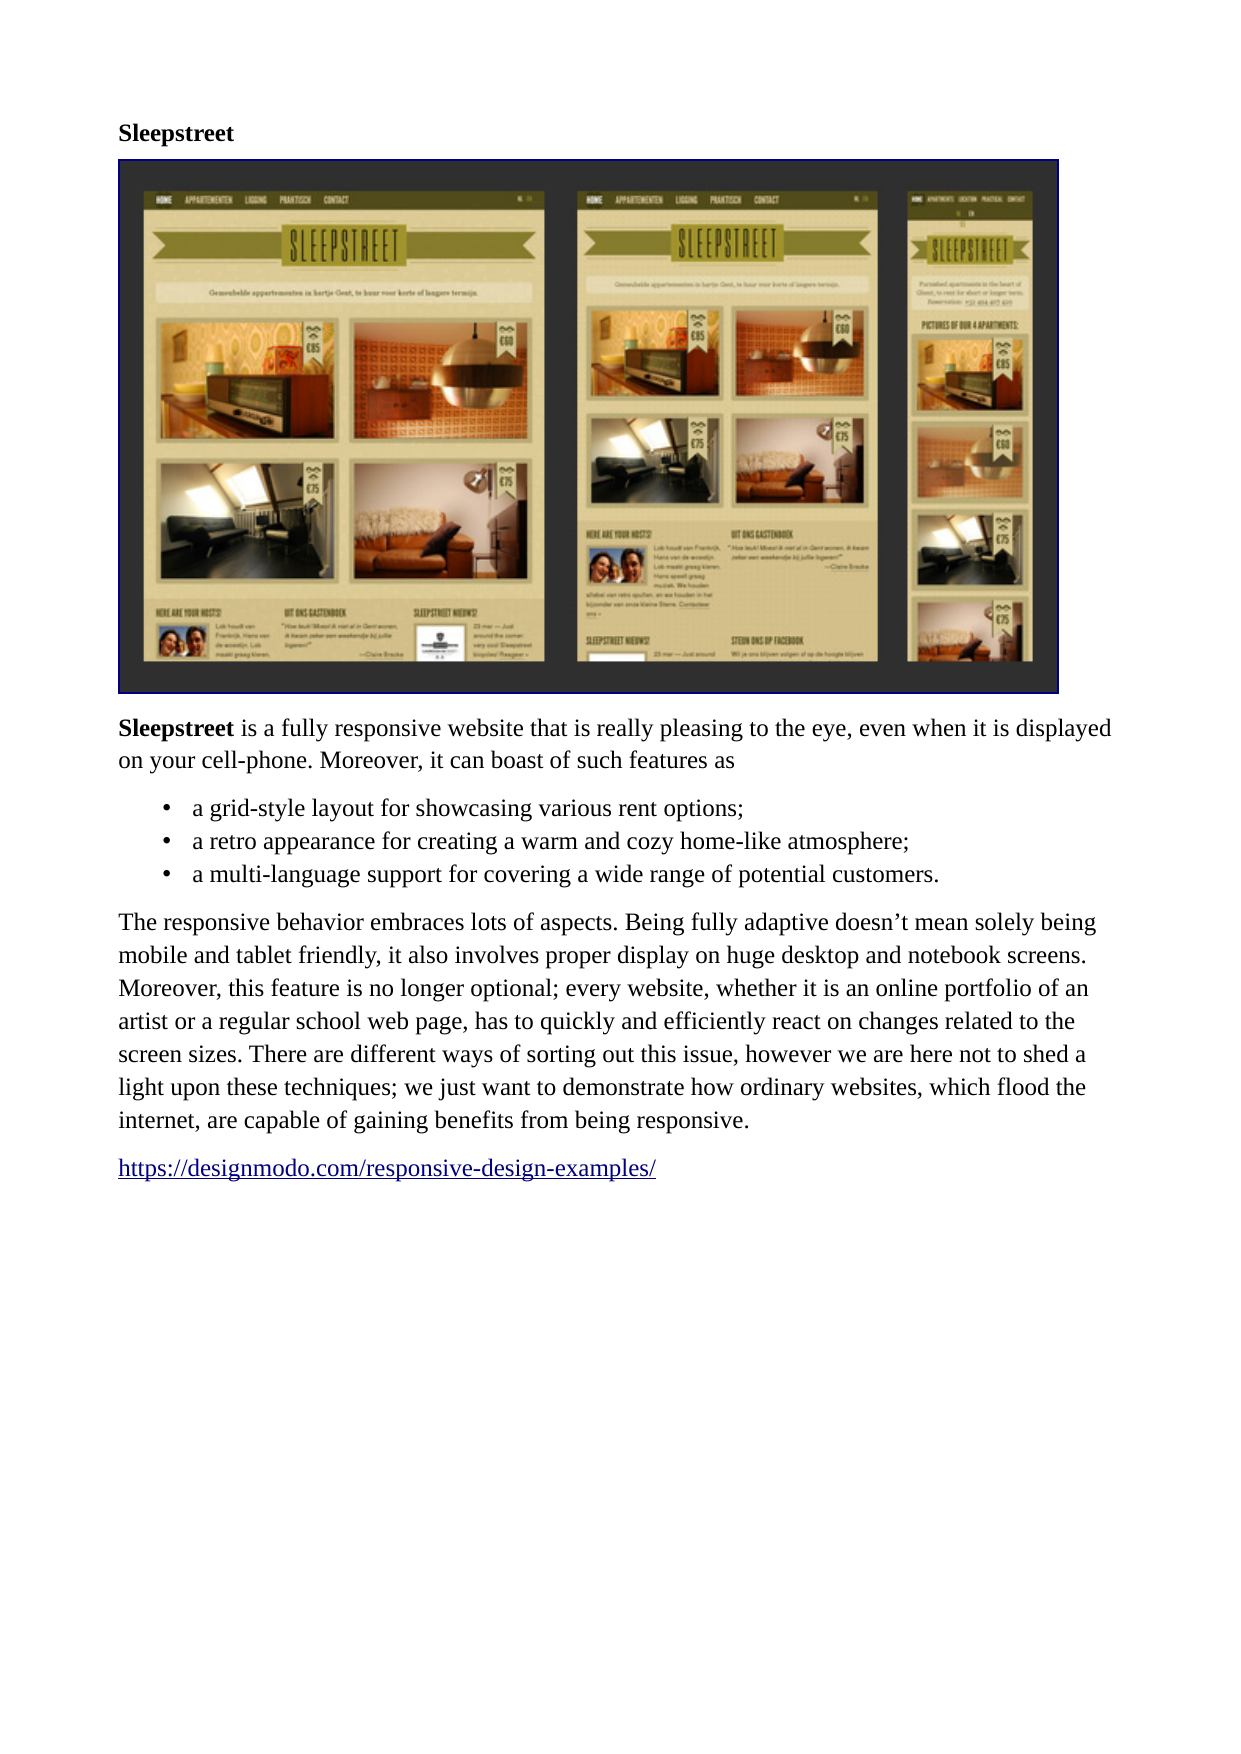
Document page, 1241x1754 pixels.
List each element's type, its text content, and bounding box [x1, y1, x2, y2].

list a grid-style layout for showcasing various rent options; [162, 793, 1122, 822]
list a multi-language support for covering a wide range of potential customers. [162, 859, 1122, 888]
text The responsive behavior embraces lots of aspects. Being fully adaptive doesn’t mean solely being mobile and tablet friendly, it also involves proper display on huge desktop and notebook screens. Moreover, this feature is no longer optional; every website, whether it is an online portfolio of an artist or a regular school web page, has to quickly and efficiently react on changes related to the screen sizes. There are different ways of sorting out this issue, however we are here not to shed a light upon these techniques; we just want to demonstrate how ordinary websites, which flood the internet, are capable of gaining benefits from being responsive. [118, 907, 1122, 1134]
subtitle Sleepstreet [118, 118, 1122, 147]
list a retro appearance for creating a warm and cozy home-like atmosphere; [162, 826, 1122, 855]
picture [120, 161, 1057, 692]
text Sleepstreet is a fully responsive website that is really pleasing to the eye, even when it is displayed on your cell-phone. Moreover, it can boast of such features as [118, 713, 1122, 774]
text https://designmodo.com/responsive-design-examples/ [118, 1153, 1122, 1181]
